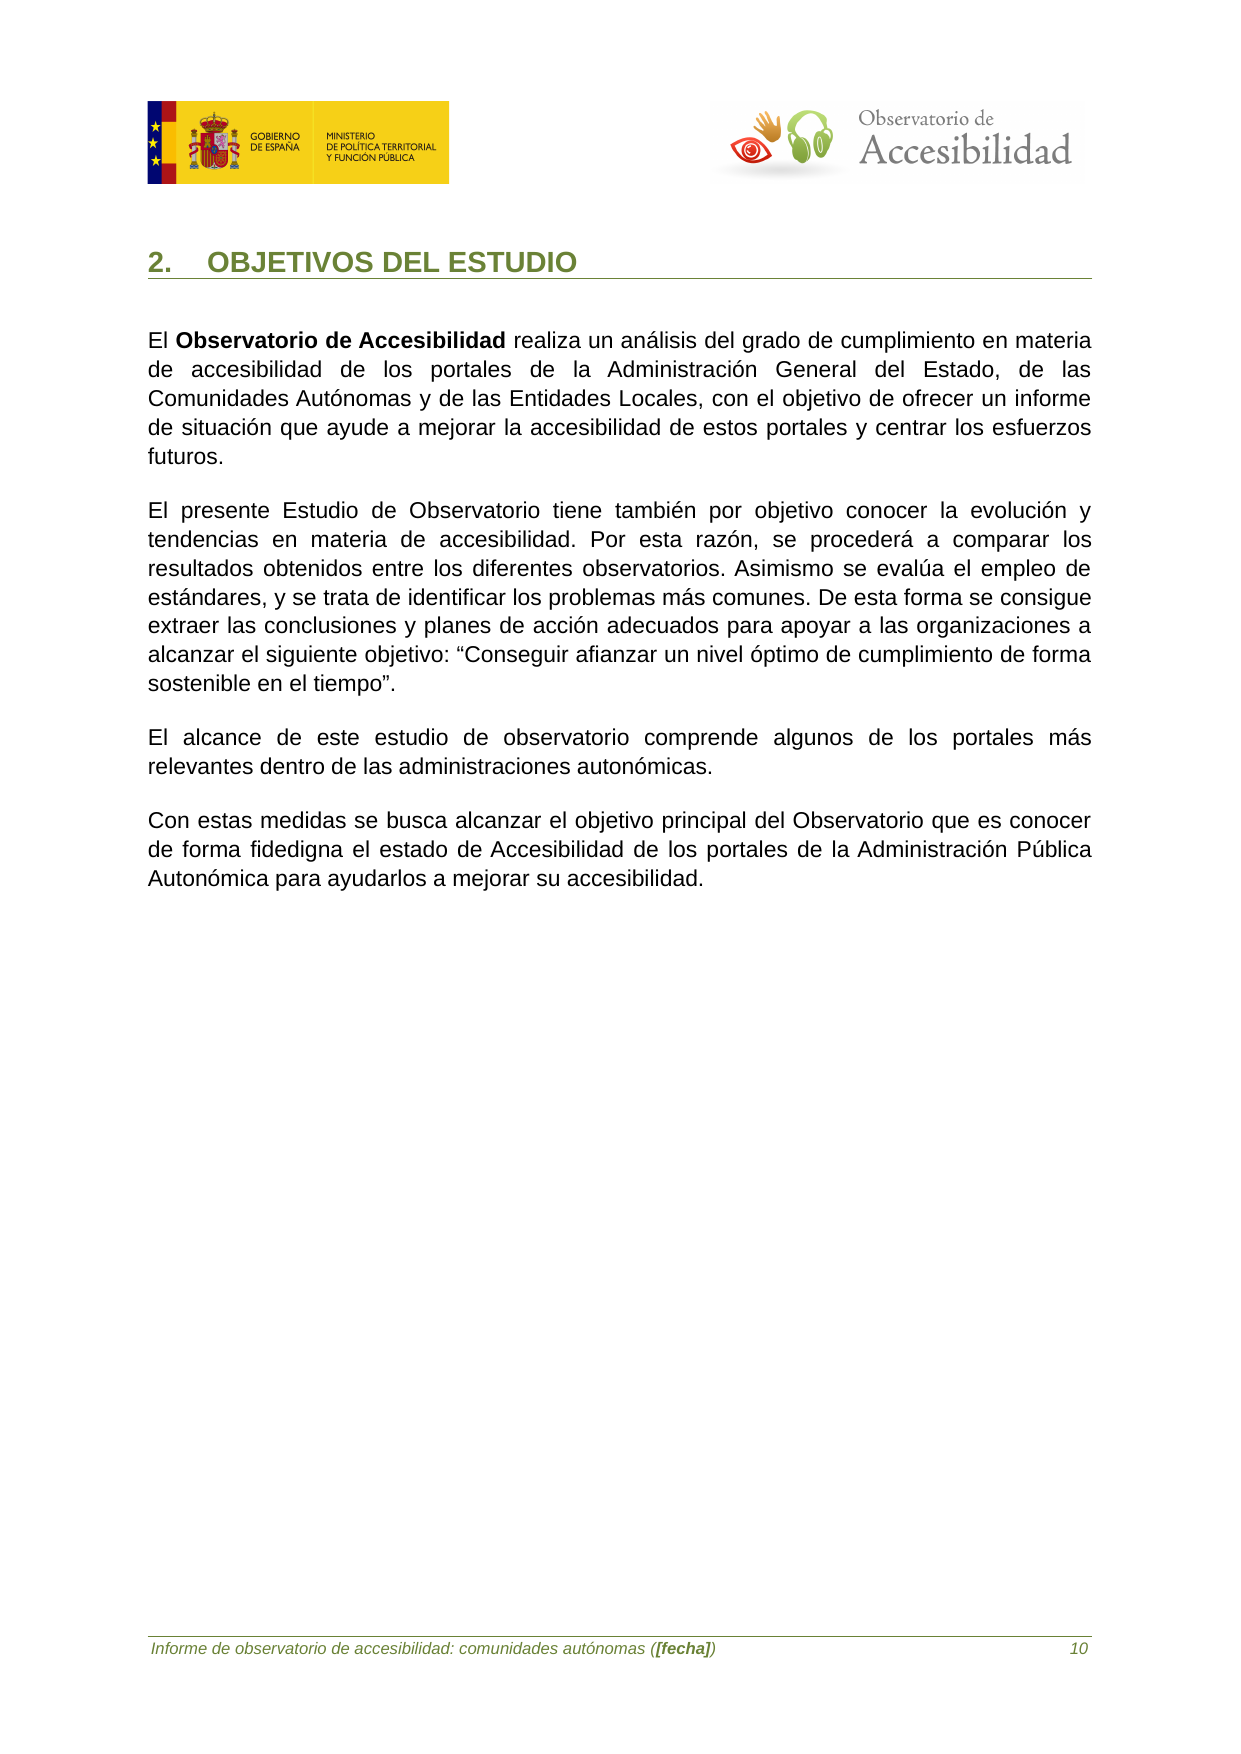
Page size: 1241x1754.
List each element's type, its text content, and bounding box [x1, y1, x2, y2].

subtitle Objetivos del estudio [148, 245, 1092, 278]
text El Observatorio de Accesibilidad realiza un análisis del grado de cumplimiento en materia de accesibilidad de los portales de la Administración General del Estado, de las Comunidades Autónomas y de las Entidades Locales, con el objetivo de ofrecer un informe de situación que ayude a mejorar la accesibilidad de estos portales y centrar los esfuerzos futuros. [148, 327, 1092, 469]
text El alcance de este estudio de observatorio comprende algunos de los portales más relevantes dentro de las administraciones autonómicas. [148, 724, 1092, 779]
text Con estas medidas se busca alcanzar el objetivo principal del Observatorio que es conocer de forma fidedigna el estado de Accesibilidad de los portales de la Administración Pública Autonómica para ayudarlos a mejorar su accesibilidad. [148, 807, 1092, 891]
text El presente Estudio de Observatorio tiene también por objetivo conocer la evolución y tendencias en materia de accesibilidad. Por esta razón, se procederá a comparar los resultados obtenidos entre los diferentes observatorios. Asimismo se evalúa el empleo de estándares, y se trata de identificar los problemas más comunes. De esta forma se consigue extraer las conclusiones y planes de acción adecuados para apoyar a las organizaciones a alcanzar el siguiente objetivo: “Conseguir afianzar un nivel óptimo de cumplimiento de forma sostenible en el tiempo”. [148, 497, 1092, 697]
picture [710, 101, 1086, 184]
picture [147, 101, 450, 184]
